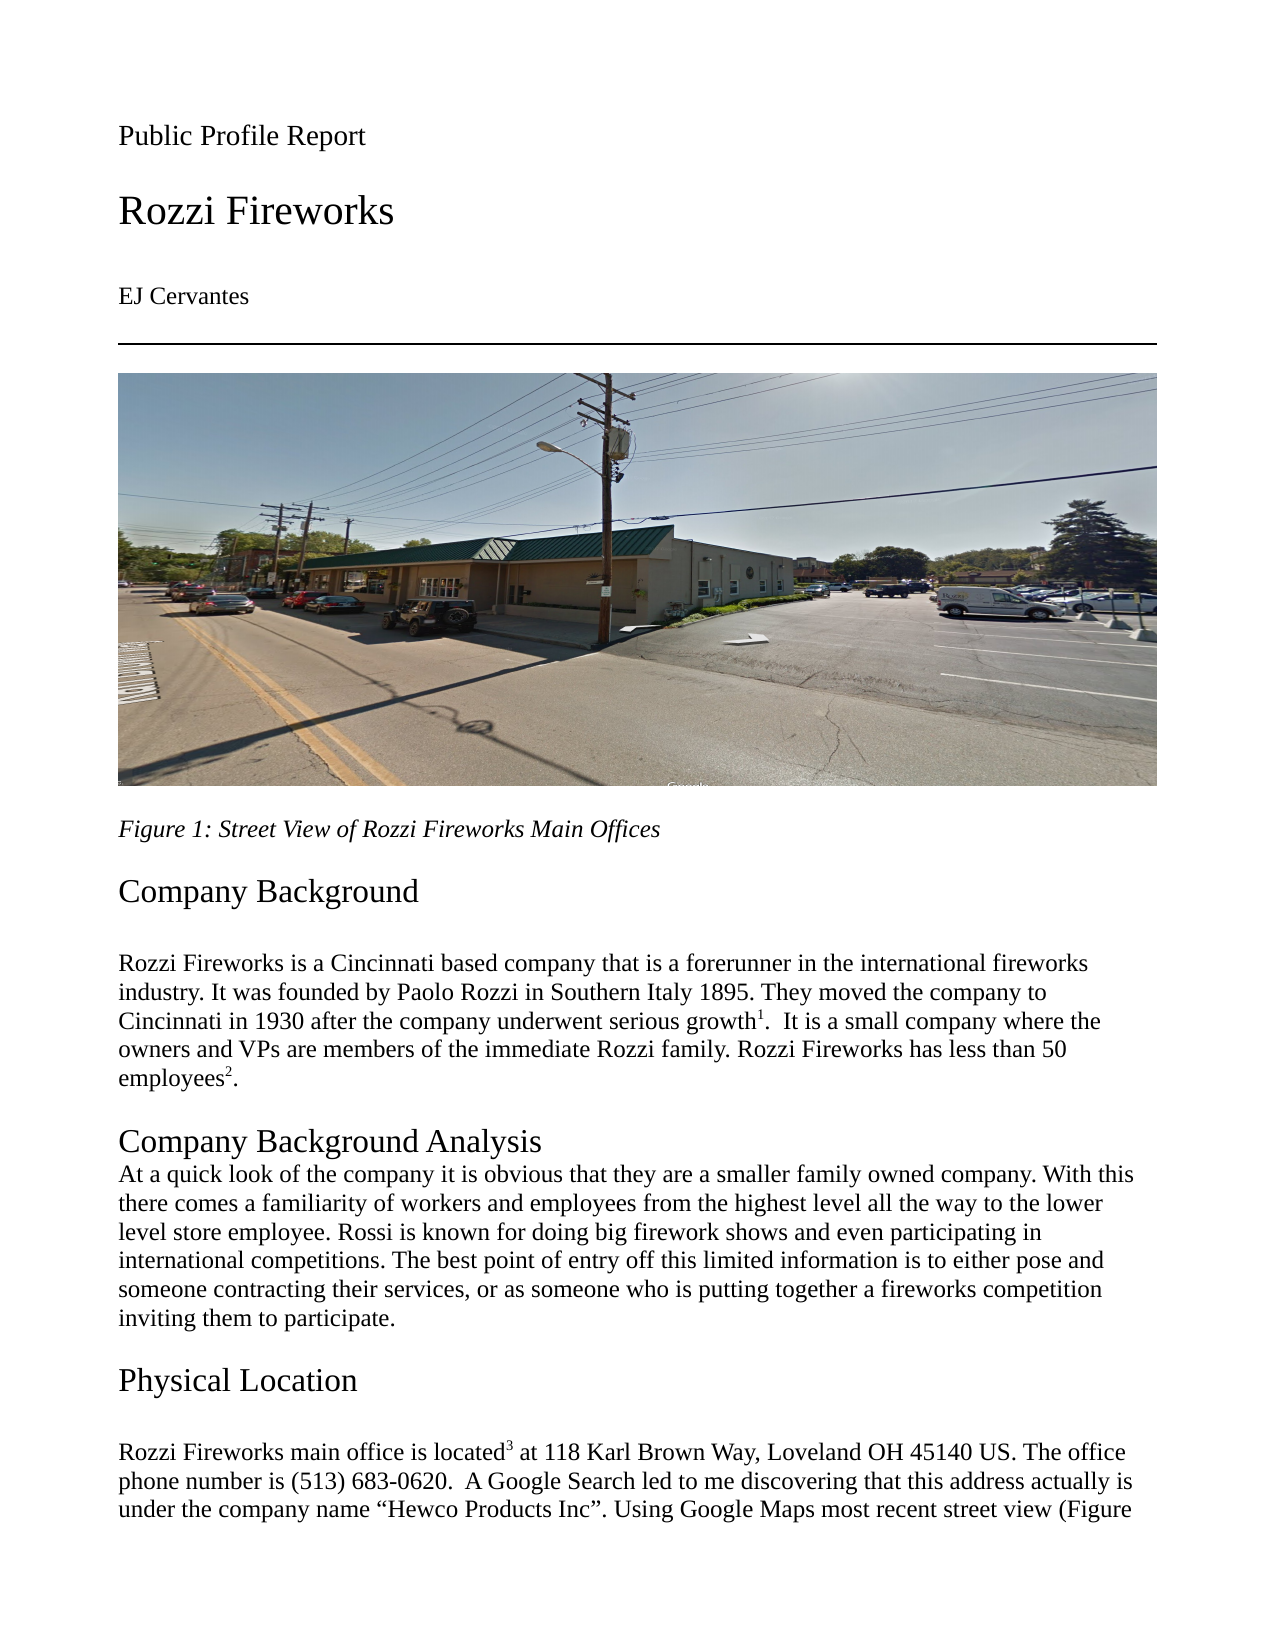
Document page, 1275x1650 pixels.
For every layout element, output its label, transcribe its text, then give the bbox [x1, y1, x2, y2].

text EJ Cervantes [118, 281, 1157, 310]
text Rozzi Fireworks is a Cincinnati based company that is a forerunner in the international fireworks industry. It was founded by Paolo Rozzi in Southern Italy 1895. They moved the company to Cincinnati in 1930 after the company underwent serious growth1. It is a small company where the owners and VPs are members of the immediate Rozzi family. Rozzi Fireworks has less than 50 employees2. [118, 948, 1157, 1092]
text Company Background [118, 872, 1157, 910]
text Physical Location [118, 1360, 1157, 1399]
text Figure 1: Street View of Rozzi Fireworks Main Offices [118, 814, 1157, 843]
text Company Background Analysis [118, 1121, 1157, 1159]
text Rozzi Fireworks [118, 185, 1157, 233]
text At a quick look of the company it is obvious that they are a smaller family owned company. With this there comes a familiarity of workers and employees from the highest level all the way to the lower level store employee. Rossi is known for doing big firework shows and even participating in international competitions. The best point of entry off this limited information is to either pose and someone contracting their services, or as someone who is putting together a fireworks competition inviting them to participate. [118, 1159, 1157, 1332]
picture [118, 373, 1157, 786]
text Rozzi Fireworks main office is located3 at 118 Karl Brown Way, Loveland OH 45140 US. The office phone number is (513) 683-0620. A Google Search led to me discovering that this address actually is under the company name “Hewco Products Inc”. Using Google Maps most recent street view (Figure [118, 1437, 1157, 1523]
text Public Profile Report [118, 118, 1157, 152]
